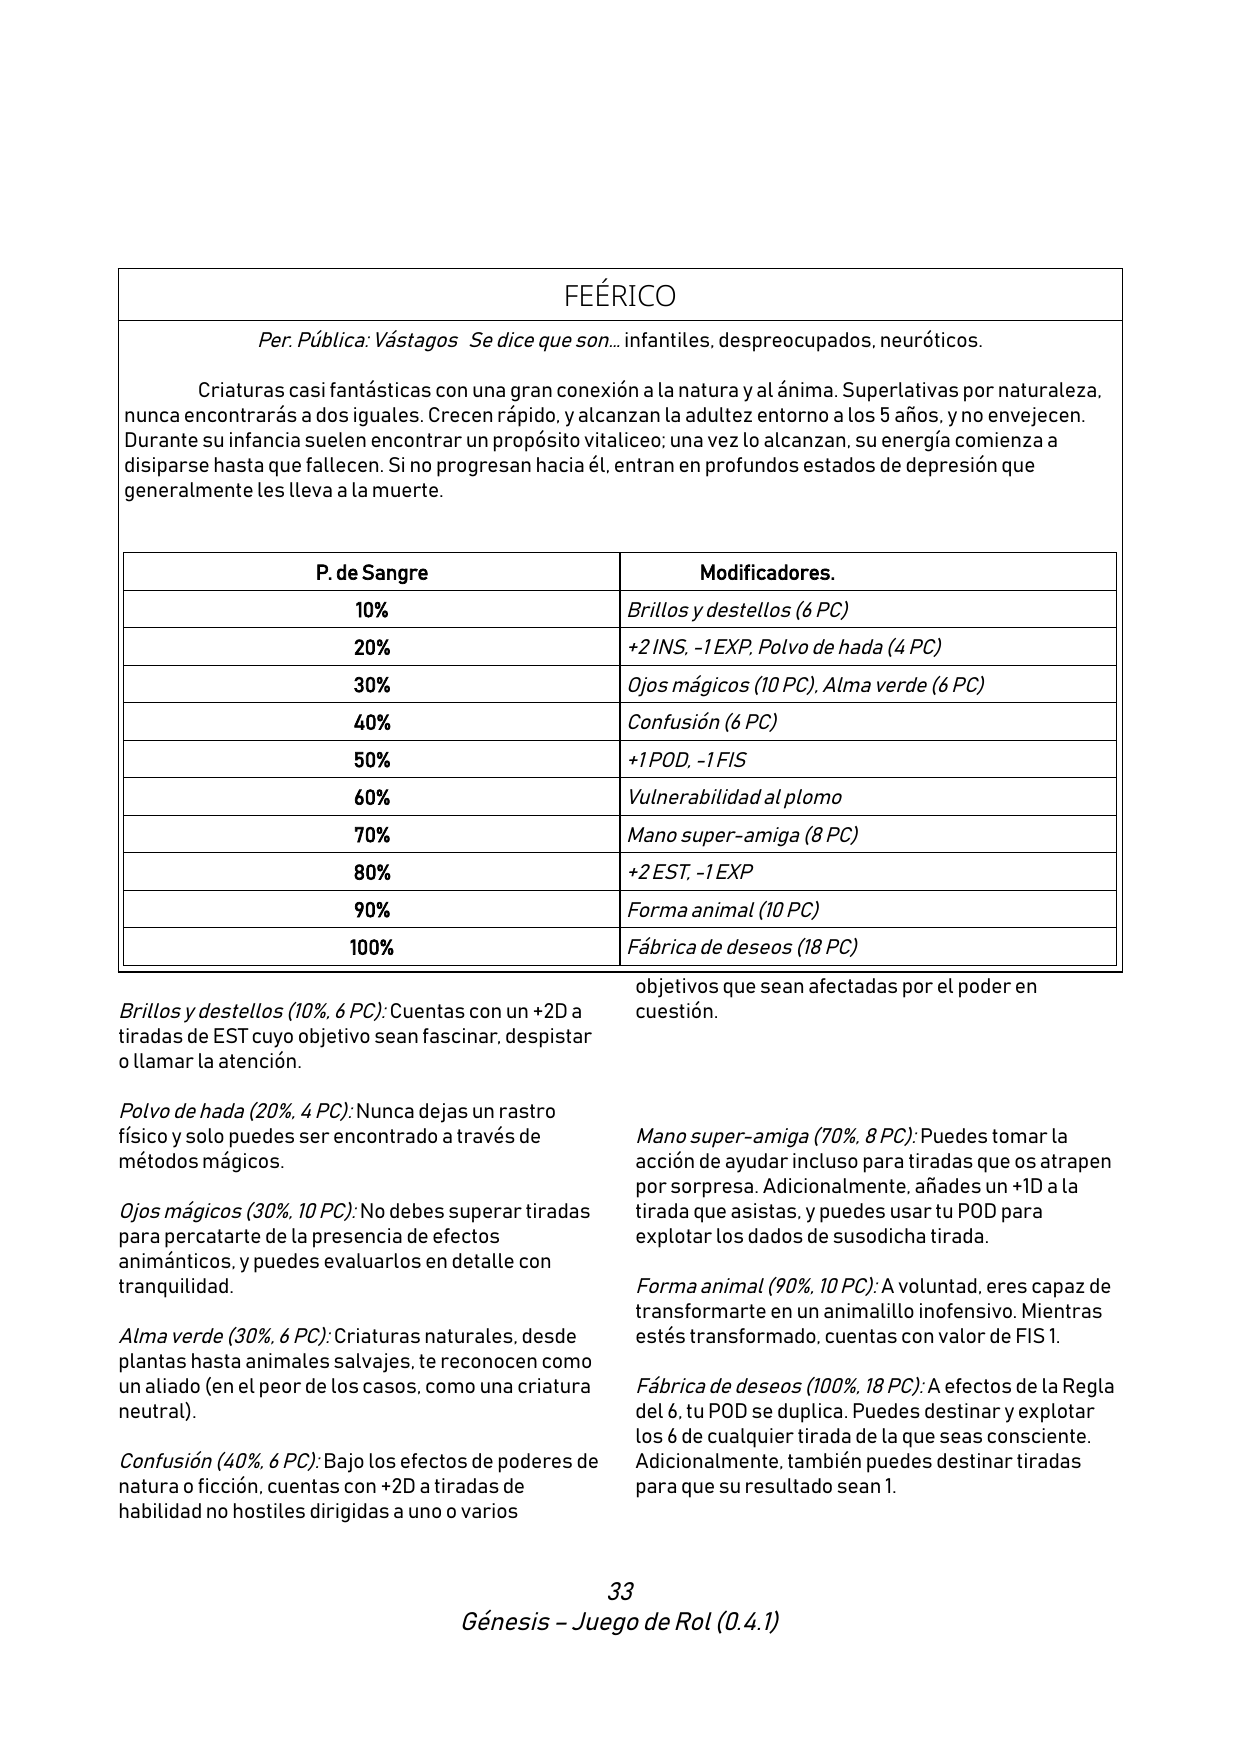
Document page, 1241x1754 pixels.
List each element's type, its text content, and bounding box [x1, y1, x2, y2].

table_header FEÉRICO [119, 269, 1122, 320]
text Ojos mágicos (30%, 10 PC): No debes superar tiradas para percatarte de la presencia de efectos animánticos, y puedes evaluarlos en detalle con tranquilidad. [118, 1197, 605, 1297]
text Forma animal (90%, 10 PC): A voluntad, eres capaz de transformarte en un animalillo inofensivo. Mientras estés transformado, cuentas con valor de FIS 1. [635, 1272, 1122, 1347]
table_cell Fábrica de deseos (18 PC) [621, 928, 1116, 964]
text Confusión (40%, 6 PC): Bajo los efectos de poderes de natura o ficción, cuentas con +2D a tiradas de habilidad no hostiles dirigidas a uno o varios [118, 1447, 605, 1522]
table_cell 40% [124, 703, 619, 739]
table_cell +1 POD, -1 FIS [621, 741, 1116, 777]
table_cell Confusión (6 PC) [621, 703, 1116, 739]
table_cell 50% [124, 741, 619, 777]
table_cell 80% [124, 853, 619, 889]
text Brillos y destellos (10%, 6 PC): Cuentas con un +2D a tiradas de EST cuyo objetivo sean fascinar, despistar o llamar la atención. [118, 997, 605, 1072]
text Fábrica de deseos (100%, 18 PC): A efectos de la Regla del 6, tu POD se duplica. Puedes destinar y explotar los 6 de cualquier tirada de la que seas consciente. Adicionalmente, también puedes destinar tiradas para que su resultado sean 1. [635, 1372, 1122, 1497]
table_header Modificadores. [621, 553, 1116, 589]
text objetivos que sean afectadas por el poder en cuestión. [635, 973, 1122, 1022]
table_cell Forma animal (10 PC) [621, 891, 1116, 927]
table_cell 10% [124, 591, 619, 627]
text Polvo de hada (20%, 4 PC): Nunca dejas un rastro físico y solo puedes ser encontrado a través de métodos mágicos. [118, 1097, 605, 1172]
table_cell 70% [124, 816, 619, 852]
table_cell Mano super-amiga (8 PC) [621, 816, 1116, 852]
table_cell +2 INS, -1 EXP, Polvo de hada (4 PC) [621, 628, 1116, 664]
table_cell Ojos mágicos (10 PC), Alma verde (6 PC) [621, 666, 1116, 702]
table_cell Vulnerabilidad al plomo [621, 778, 1116, 814]
table_cell 90% [124, 891, 619, 927]
text Mano super-amiga (70%, 8 PC): Puedes tomar la acción de ayudar incluso para tiradas que os atrapen por sorpresa. Adicionalmente, añades un +1D a la tirada que asistas, y puedes usar tu POD para explotar los dados de susodicha tirada. [635, 1122, 1122, 1247]
table_cell 30% [124, 666, 619, 702]
table_cell 60% [124, 778, 619, 814]
table_cell 20% [124, 628, 619, 664]
table_cell +2 EST, -1 EXP [621, 853, 1116, 889]
table_header P. de Sangre [124, 553, 619, 589]
text Alma verde (30%, 6 PC): Criaturas naturales, desde plantas hasta animales salvajes, te reconocen como un aliado (en el peor de los casos, como una criatura neutral). [118, 1322, 605, 1422]
table_cell 100% [124, 928, 619, 964]
table_cell Brillos y destellos (6 PC) [621, 591, 1116, 627]
table_cell Per. Pública: Vástagos Se dice que son… infantiles, despreocupados, neuróticos. Criaturas casi fantásticas con una gran conexión a la natura y al ánima. Superlativas por naturaleza, nunca encontrarás a dos iguales. Crecen rápido, y alcanzan la adultez entorno a los 5 años, y no envejecen. Durante su infancia suelen encontrar un propósito vitaliceo; una vez lo alcanzan, su energía comienza a disiparse hasta que fallecen. Si no progresan hacia él, entran en profundos estados de depresión que generalmente les lleva a la muerte. [119, 321, 1122, 971]
